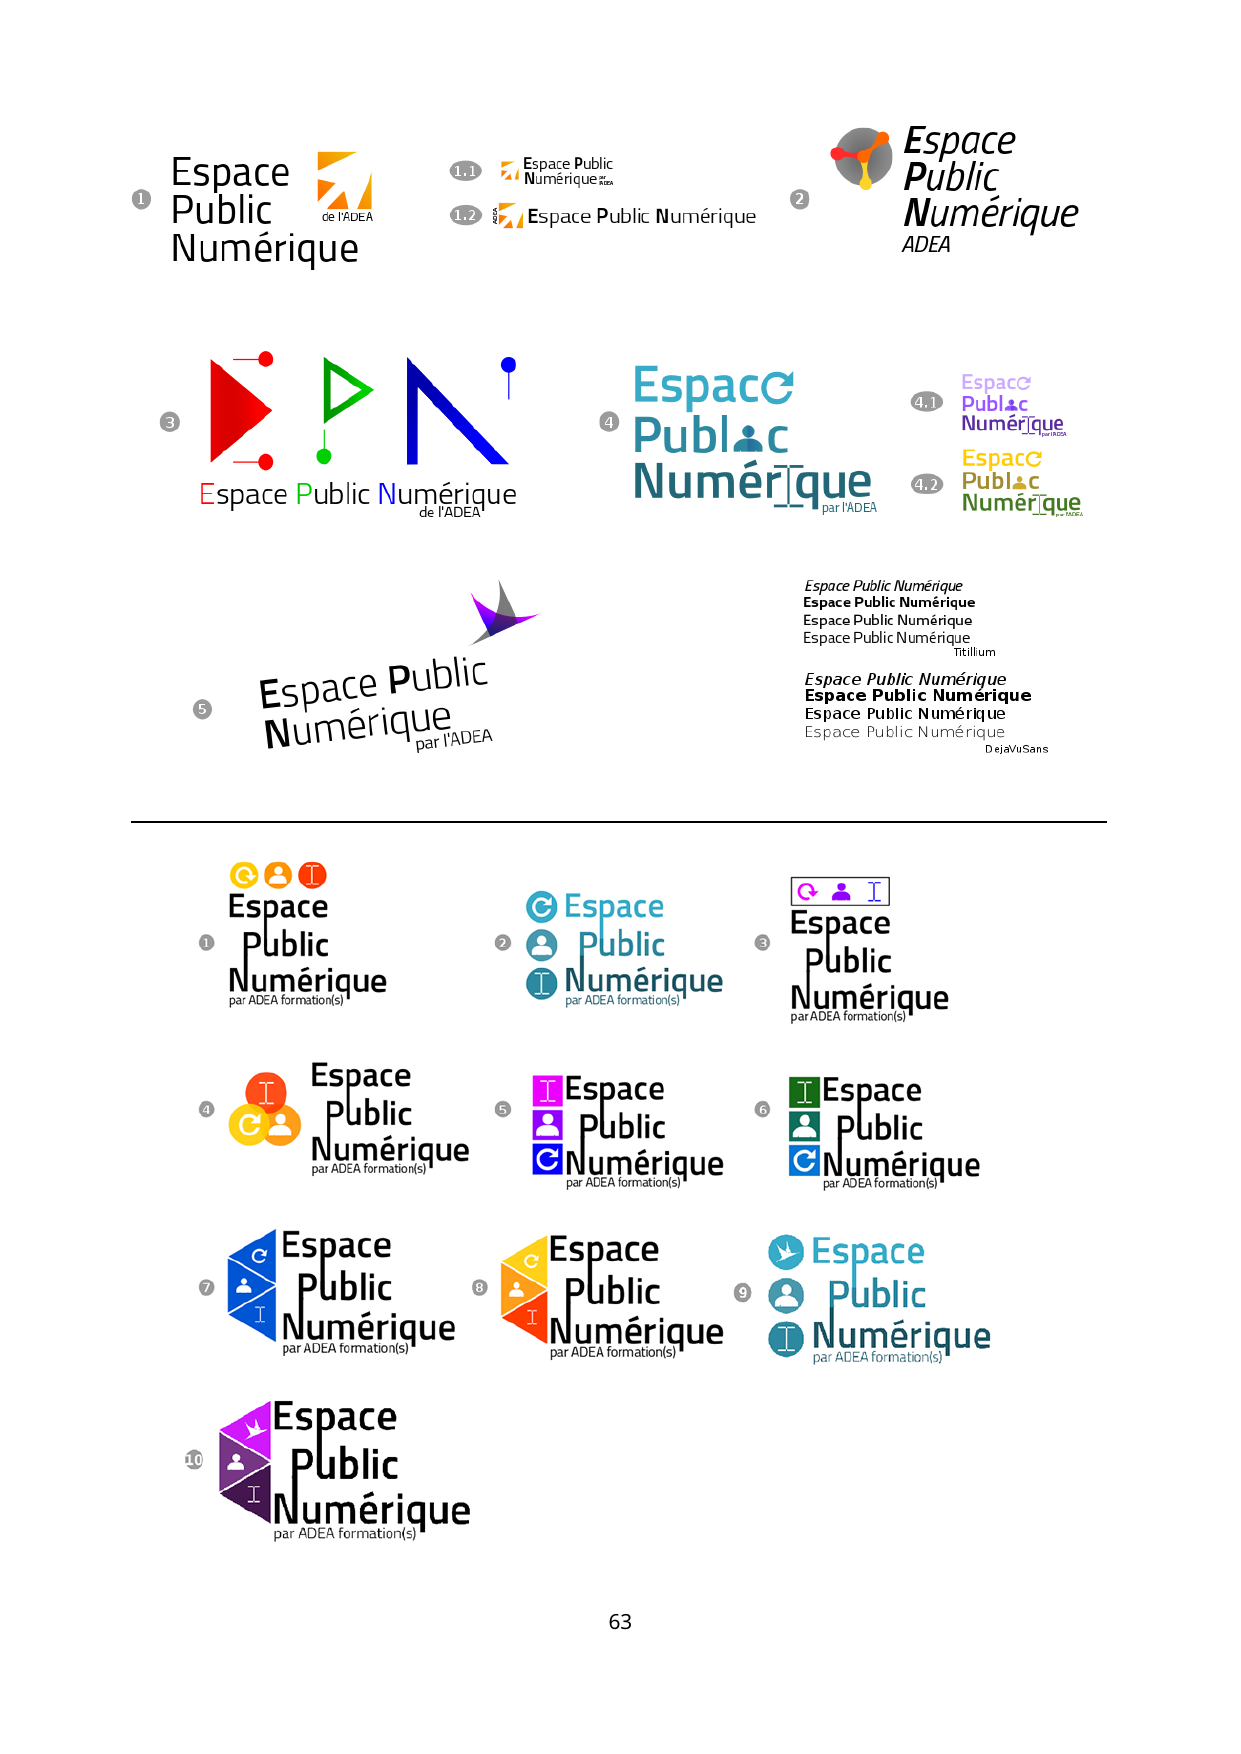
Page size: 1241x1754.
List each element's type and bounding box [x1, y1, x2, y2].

picture [118, 85, 1123, 796]
picture [118, 842, 1123, 1553]
